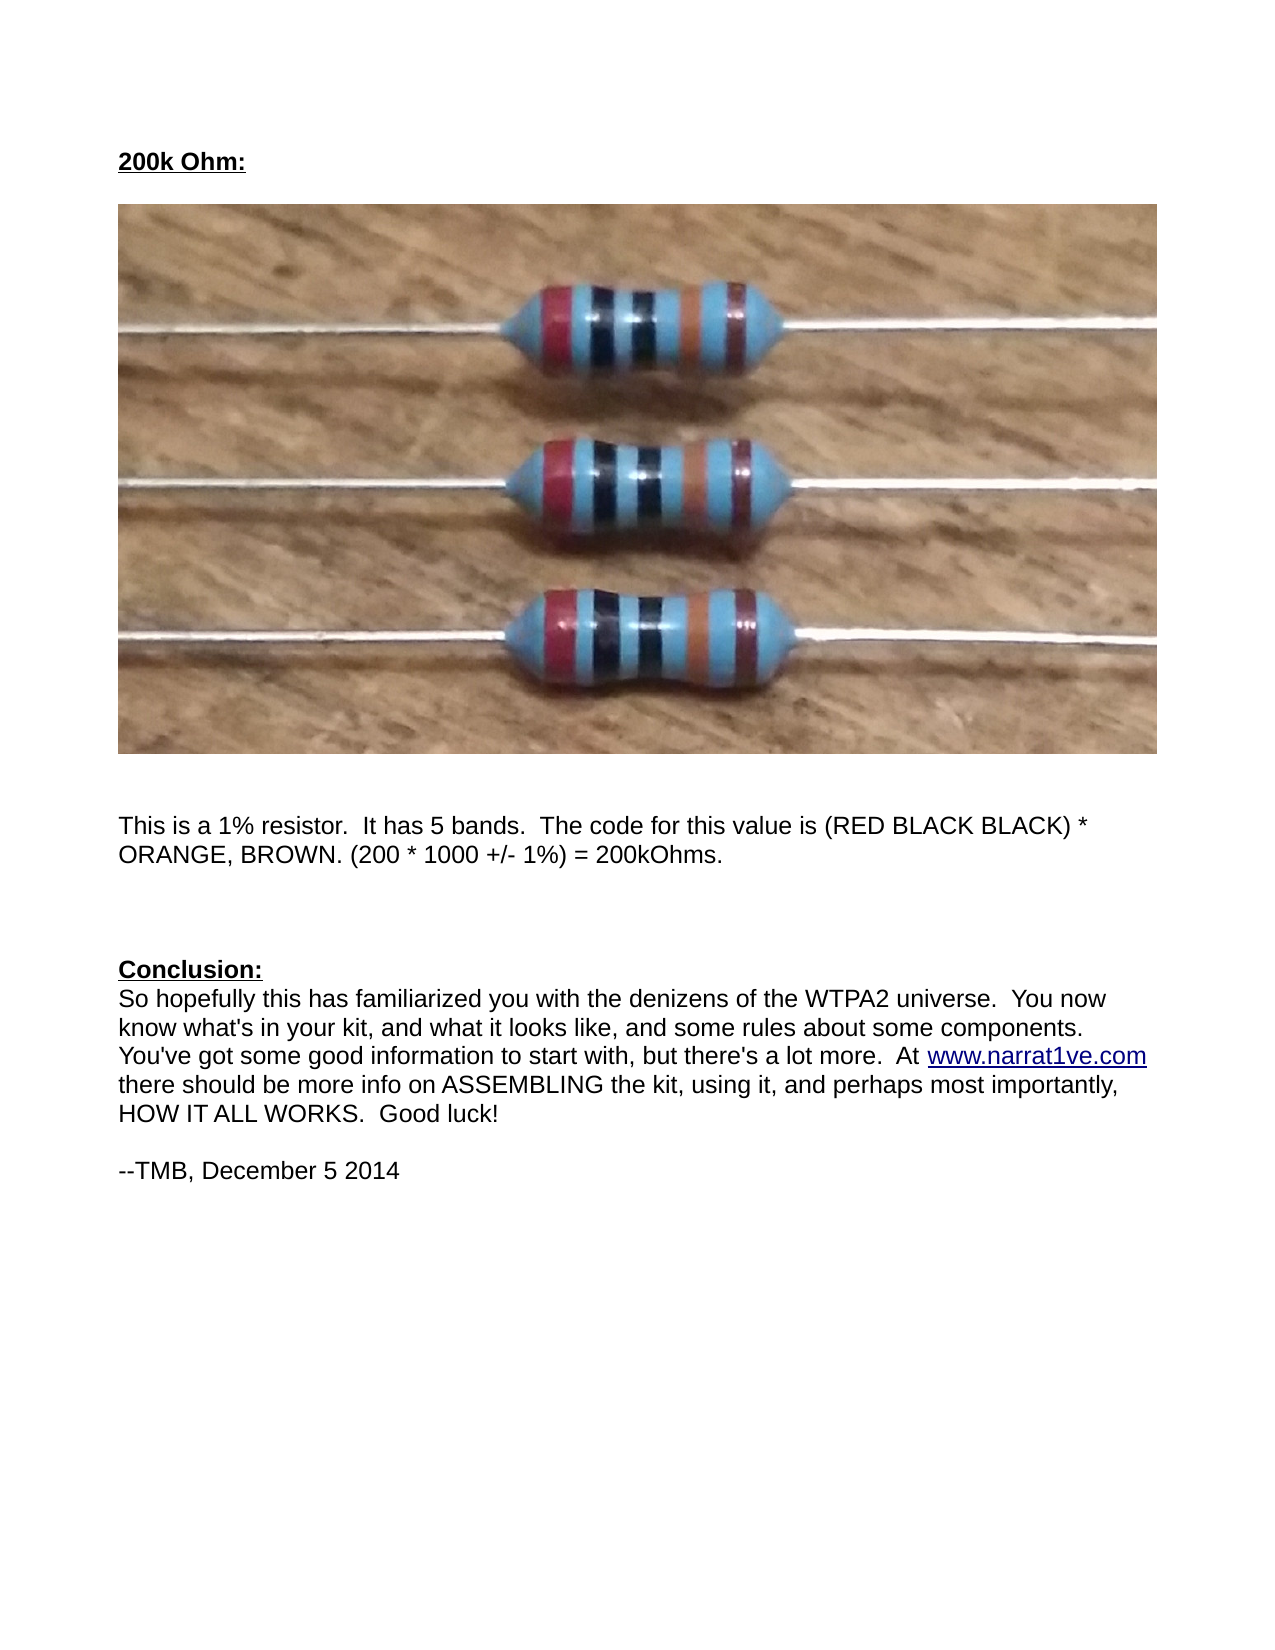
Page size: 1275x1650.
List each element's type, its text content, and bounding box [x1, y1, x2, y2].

picture [118, 204, 1157, 754]
text 200k Ohm: [118, 147, 1157, 176]
text Conclusion: [118, 955, 1157, 984]
text --TMB, December 5 2014 [118, 1156, 1157, 1185]
text So hopefully this has familiarized you with the denizens of the WTPA2 universe. You now know what's in your kit, and what it looks like, and some rules about some components. You've got some good information to start with, but there's a lot more. At www.narrat1ve.com there should be more info on ASSEMBLING the kit, using it, and perhaps most importantly, HOW IT ALL WORKS. Good luck! [118, 984, 1157, 1128]
text This is a 1% resistor. It has 5 bands. The code for this value is (RED BLACK BLACK) * ORANGE, BROWN. (200 * 1000 +/- 1%) = 200kOhms. [118, 811, 1157, 869]
